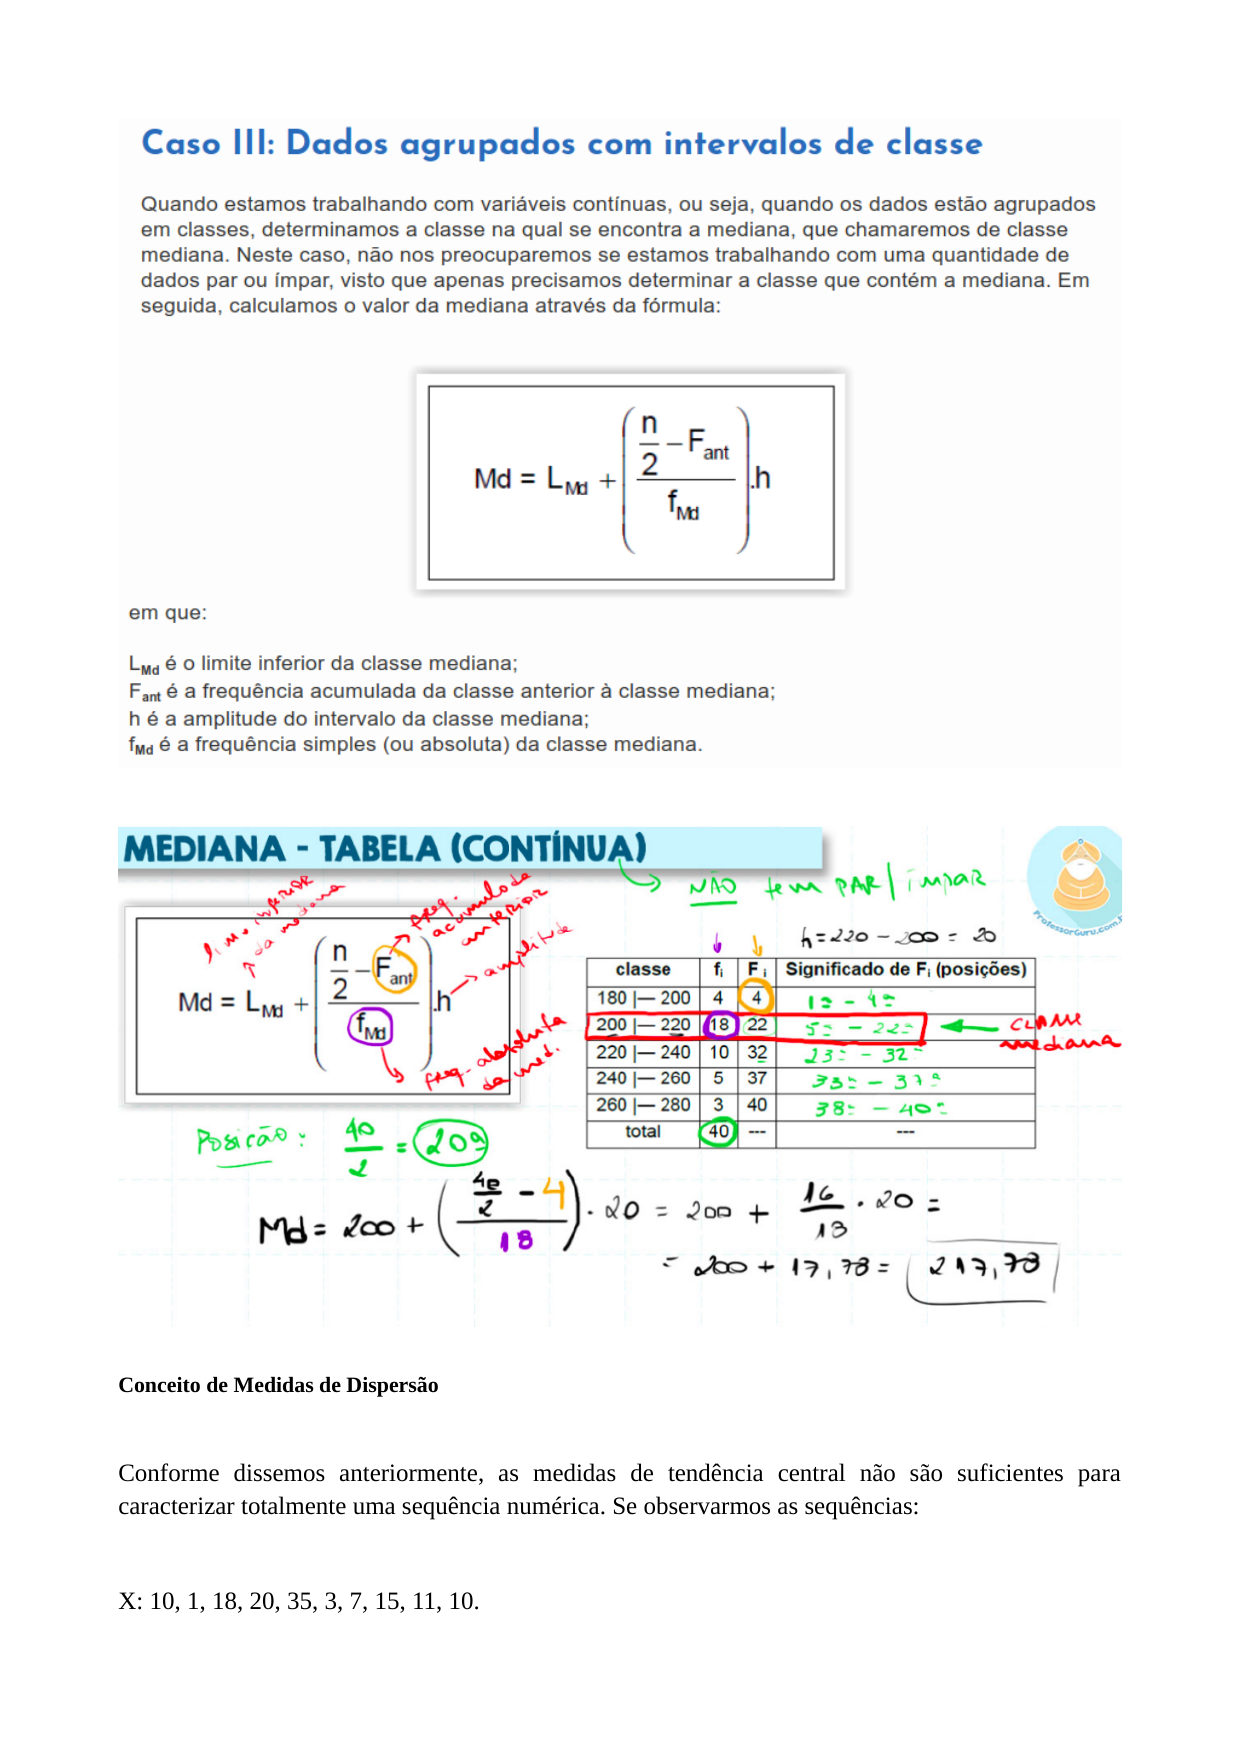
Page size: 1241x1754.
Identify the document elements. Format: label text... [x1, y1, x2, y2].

picture [118, 118, 1123, 768]
text Conforme dissemos anteriormente, as medidas de tendência central não são suficientes para caracterizar totalmente uma sequência numérica. Se observarmos as sequências: [118, 1458, 1122, 1519]
subtitle Conceito de Medidas de Dispersão [118, 1372, 1122, 1398]
picture [118, 826, 1123, 1327]
text X: 10, 1, 18, 20, 35, 3, 7, 15, 11, 10. [118, 1586, 1122, 1615]
